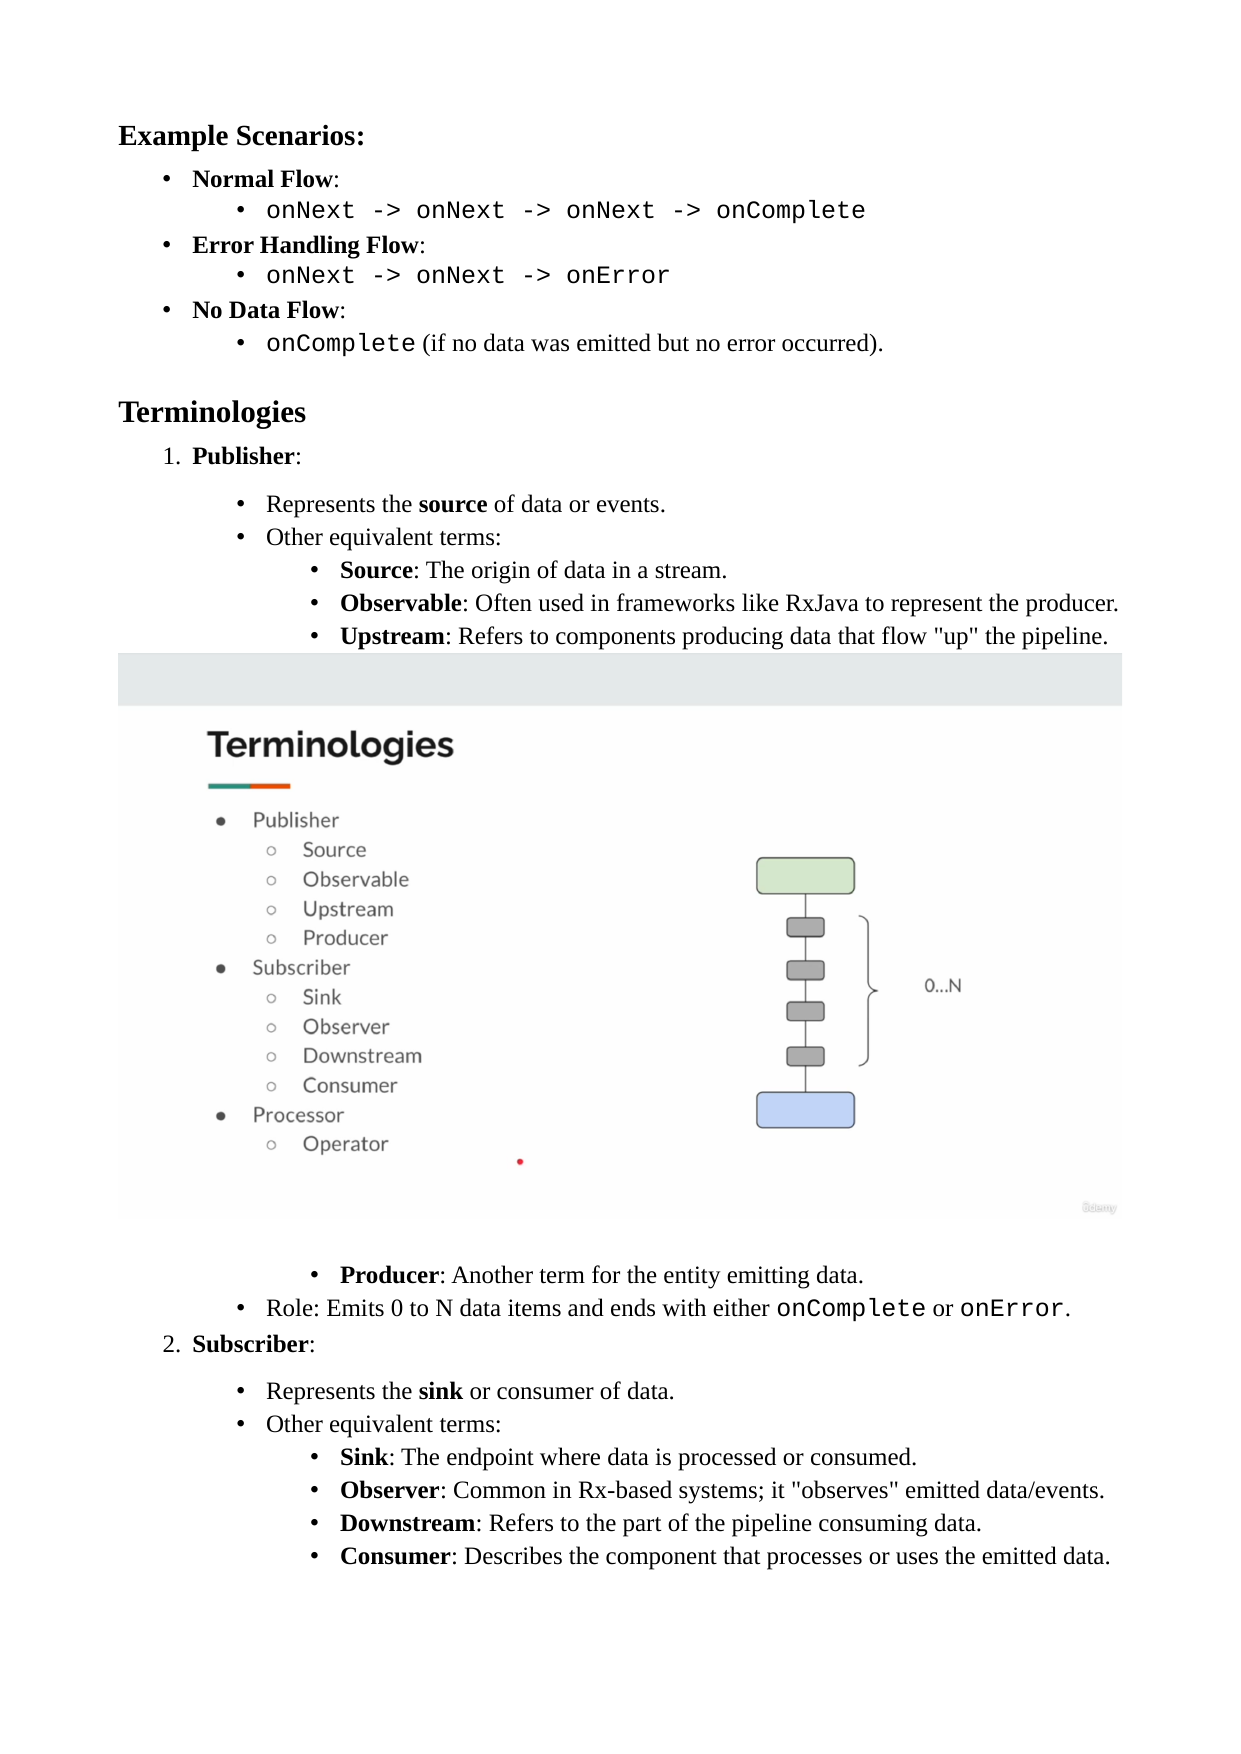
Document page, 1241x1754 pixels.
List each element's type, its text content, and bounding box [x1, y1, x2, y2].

list Observer: Common in Rx-based systems; it "observes" emitted data/events. [310, 1475, 1122, 1504]
list onNext -> onNext -> onError [236, 263, 1122, 291]
list Consumer: Describes the component that processes or uses the emitted data. [310, 1541, 1122, 1570]
list Downstream: Refers to the part of the pipeline consuming data. [310, 1508, 1122, 1537]
list Observable: Often used in frameworks like RxJava to represent the producer. [310, 588, 1122, 617]
list Other equivalent terms: [236, 1409, 1122, 1438]
list Represents the source of data or events. [236, 489, 1122, 518]
list Producer: Another term for the entity emitting data. [310, 1260, 1122, 1289]
list Error Handling Flow: [162, 230, 1122, 258]
picture [118, 653, 1123, 1219]
list Represents the sink or consumer of data. [236, 1376, 1122, 1405]
list Sink: The endpoint where data is processed or consumed. [310, 1442, 1122, 1471]
list Normal Flow: [162, 164, 1122, 193]
list Other equivalent terms: [236, 522, 1122, 551]
list Role: Emits 0 to N data items and ends with either onComplete or onError. [236, 1293, 1122, 1324]
subtitle Terminologies [118, 393, 1122, 429]
list onNext -> onNext -> onNext -> onComplete [236, 197, 1122, 226]
subtitle Example Scenarios: [118, 118, 1122, 152]
list Subscriber: [162, 1329, 1122, 1357]
list onComplete (if no data was emitted but no error occurred). [236, 328, 1122, 359]
list Publisher: [162, 441, 1122, 470]
list No Data Flow: [162, 295, 1122, 324]
list Source: The origin of data in a stream. [310, 555, 1122, 584]
list Upstream: Refers to components producing data that flow "up" the pipeline. [310, 621, 1122, 650]
